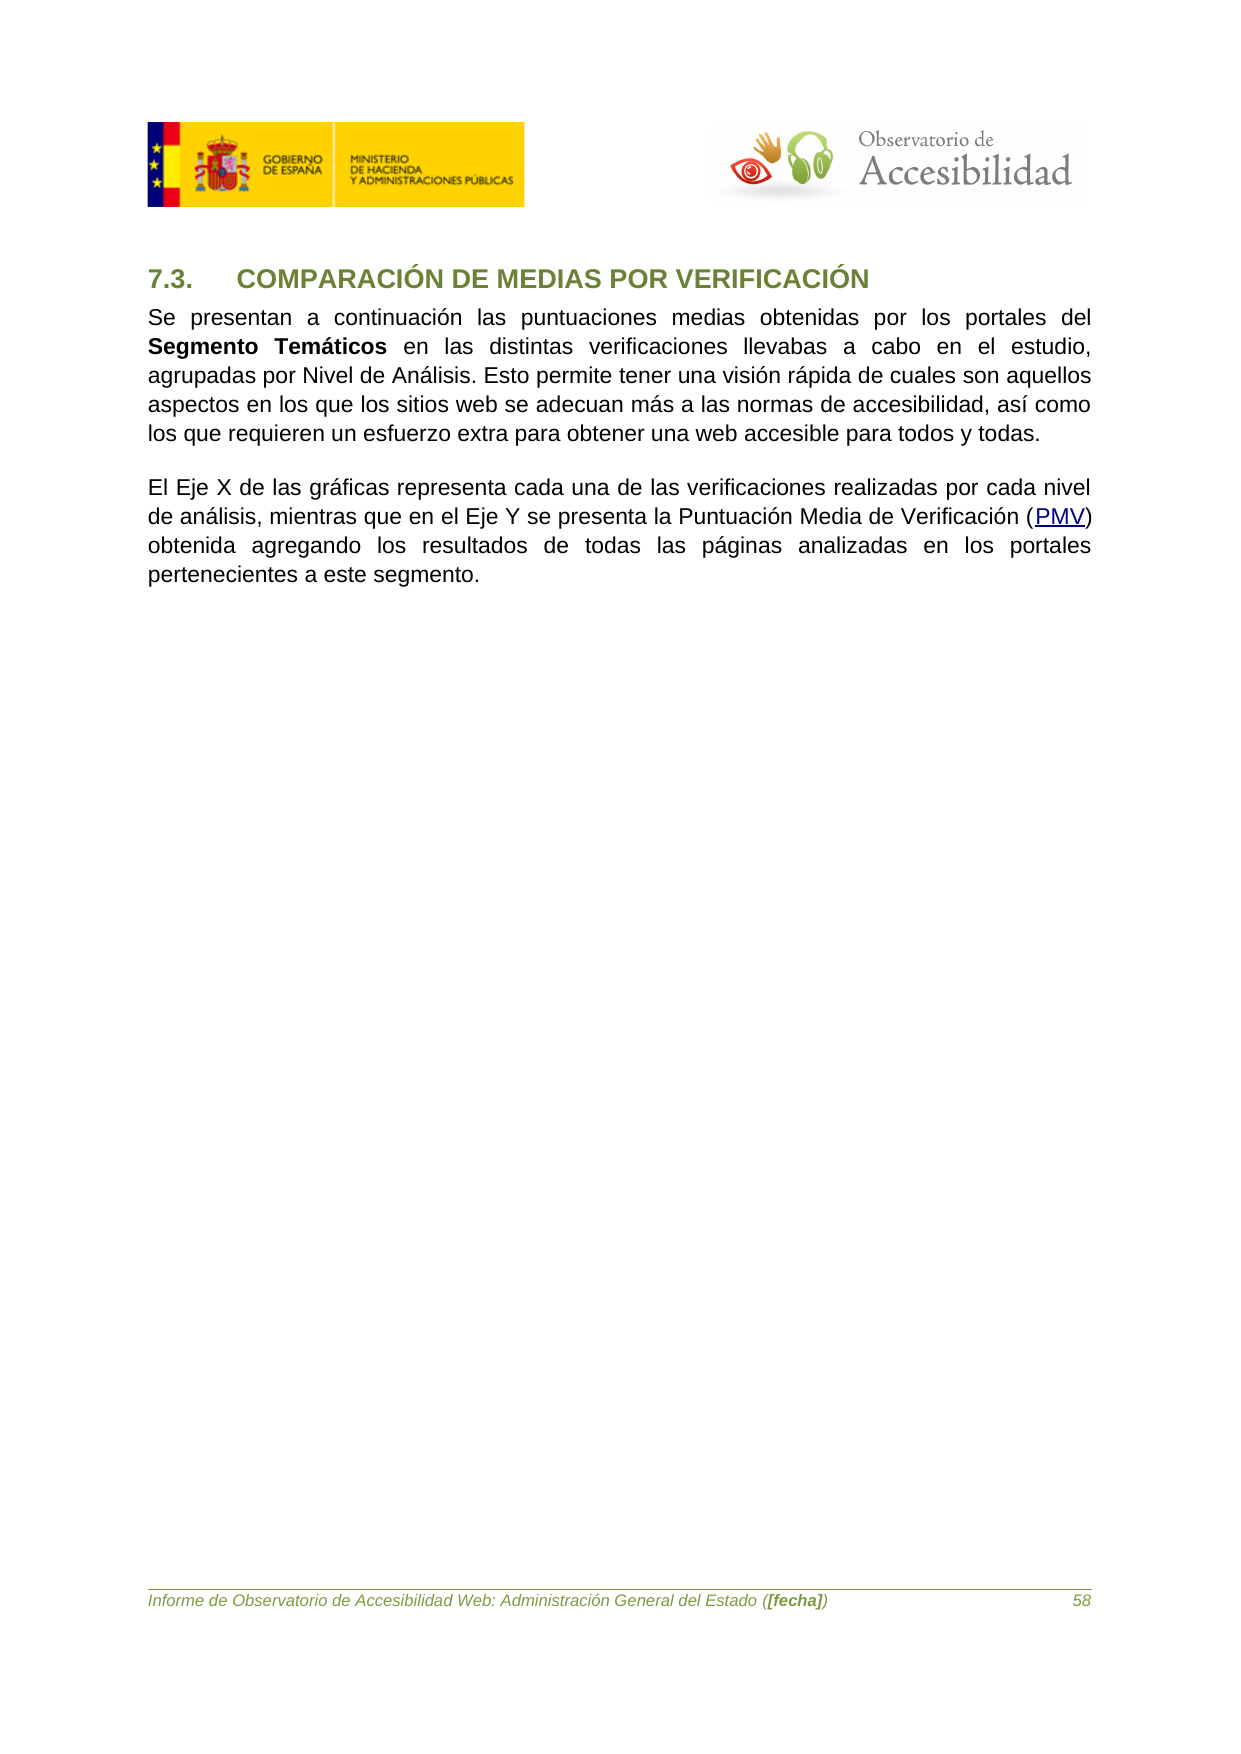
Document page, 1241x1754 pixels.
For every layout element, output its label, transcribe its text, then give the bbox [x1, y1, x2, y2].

picture [710, 122, 1086, 205]
list Comparación de medias por verificación [148, 263, 1092, 294]
text El Eje X de las gráficas representa cada una de las verificaciones realizadas por cada nivel de análisis, mientras que en el Eje Y se presenta la Puntuación Media de Verificación (PMV) obtenida agregando los resultados de todas las páginas analizadas en los portales pertenecientes a este segmento. [148, 474, 1092, 587]
picture [147, 122, 525, 207]
text Se presentan a continuación las puntuaciones medias obtenidas por los portales del Segmento Temáticos en las distintas verificaciones llevabas a cabo en el estudio, agrupadas por Nivel de Análisis. Esto permite tener una visión rápida de cuales son aquellos aspectos en los que los sitios web se adecuan más a las normas de accesibilidad, así como los que requieren un esfuerzo extra para obtener una web accesible para todos y todas. [148, 304, 1092, 446]
